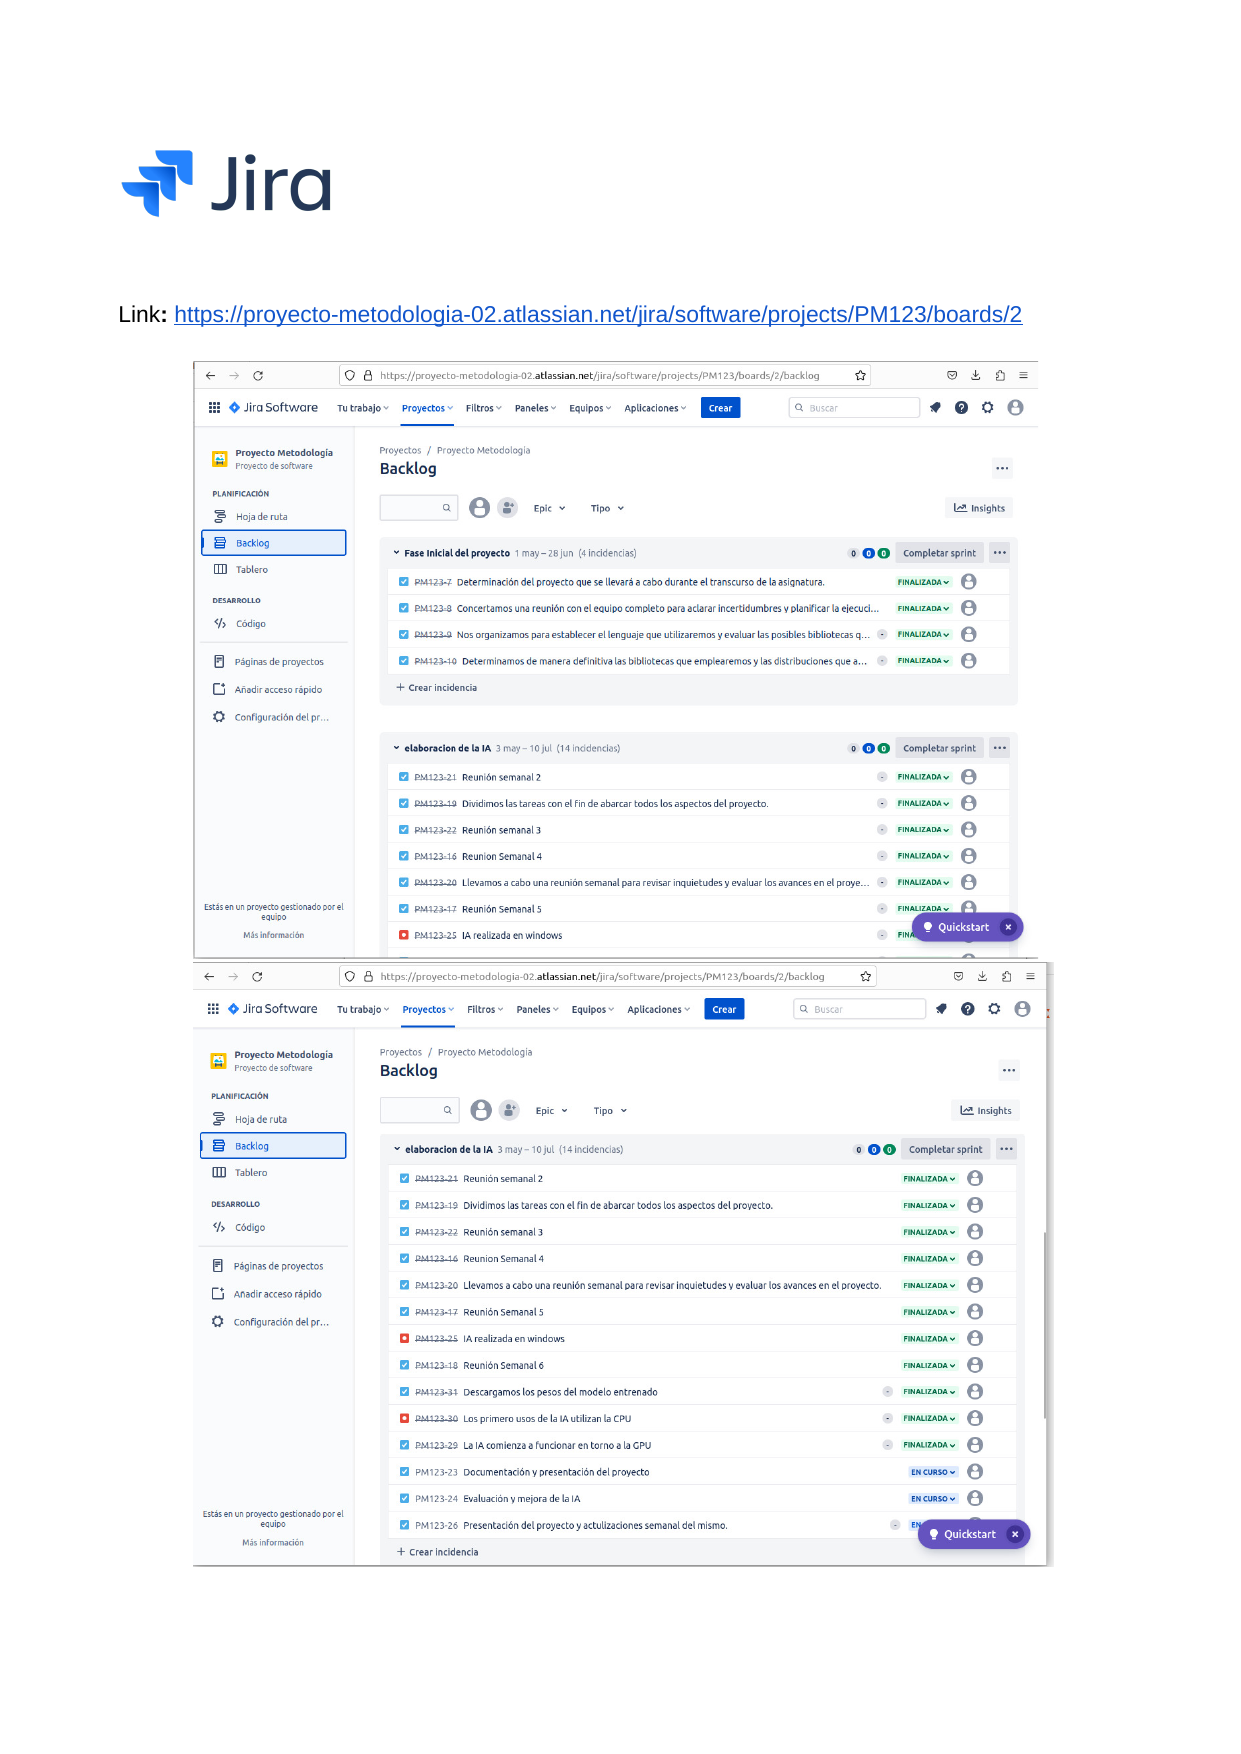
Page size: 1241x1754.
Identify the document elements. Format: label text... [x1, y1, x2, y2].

picture [193, 361, 1039, 959]
picture [118, 118, 337, 267]
text Link: https://proyecto-metodologia-02.atlassian.net/jira/software/projects/PM123/boards/2 [118, 301, 1122, 327]
picture [193, 962, 1054, 1567]
